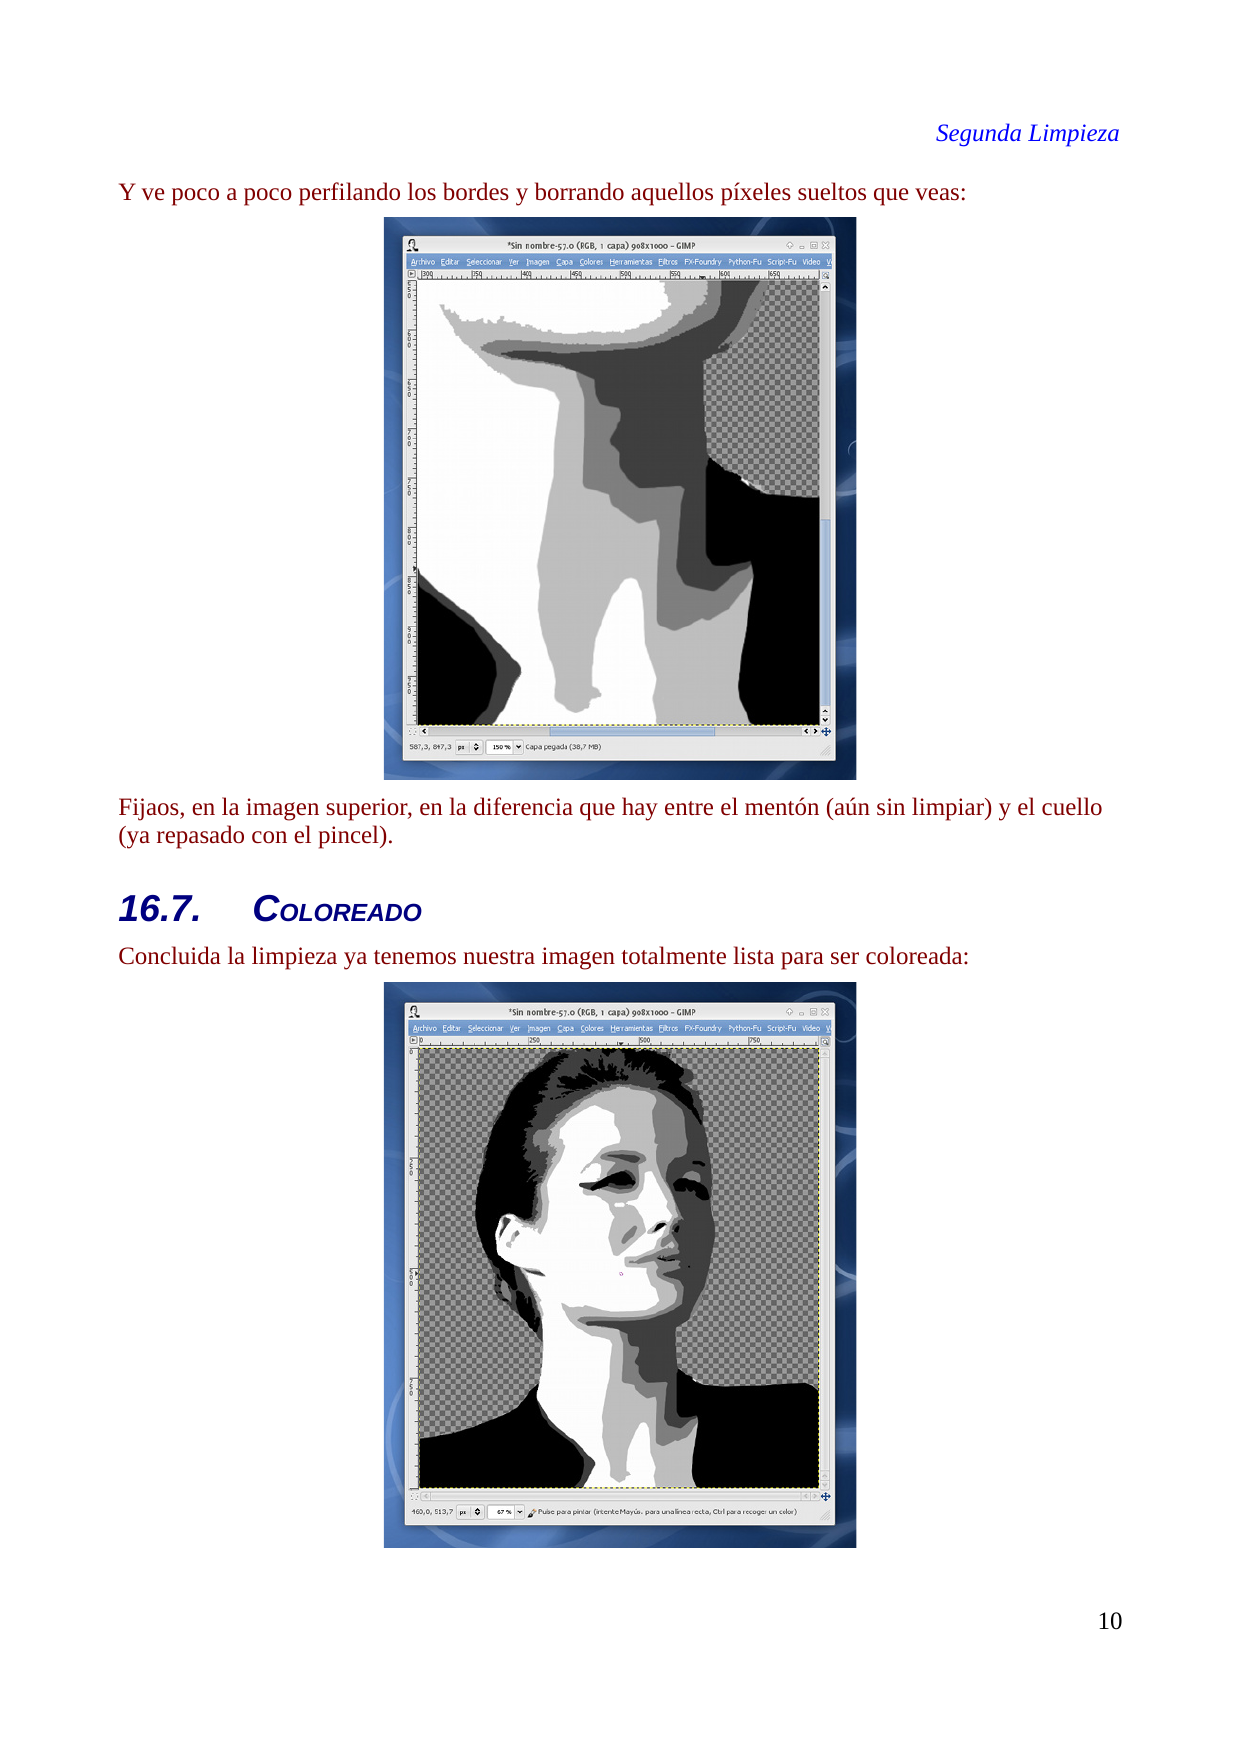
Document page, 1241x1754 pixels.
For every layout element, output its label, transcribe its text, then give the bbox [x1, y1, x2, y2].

picture [383, 982, 857, 1548]
text Concluida la limpieza ya tenemos nuestra imagen totalmente lista para ser coloreada: [118, 941, 1122, 970]
picture [383, 217, 857, 780]
text Fijaos, en la imagen superior, en la diferencia que hay entre el mentón (aún sin limpiar) y el cuello (ya repasado con el pincel). [118, 792, 1122, 849]
text Y ve poco a poco perfilando los bordes y borrando aquellos píxeles sueltos que veas: [118, 177, 1122, 206]
subtitle Coloreado [118, 886, 1122, 929]
